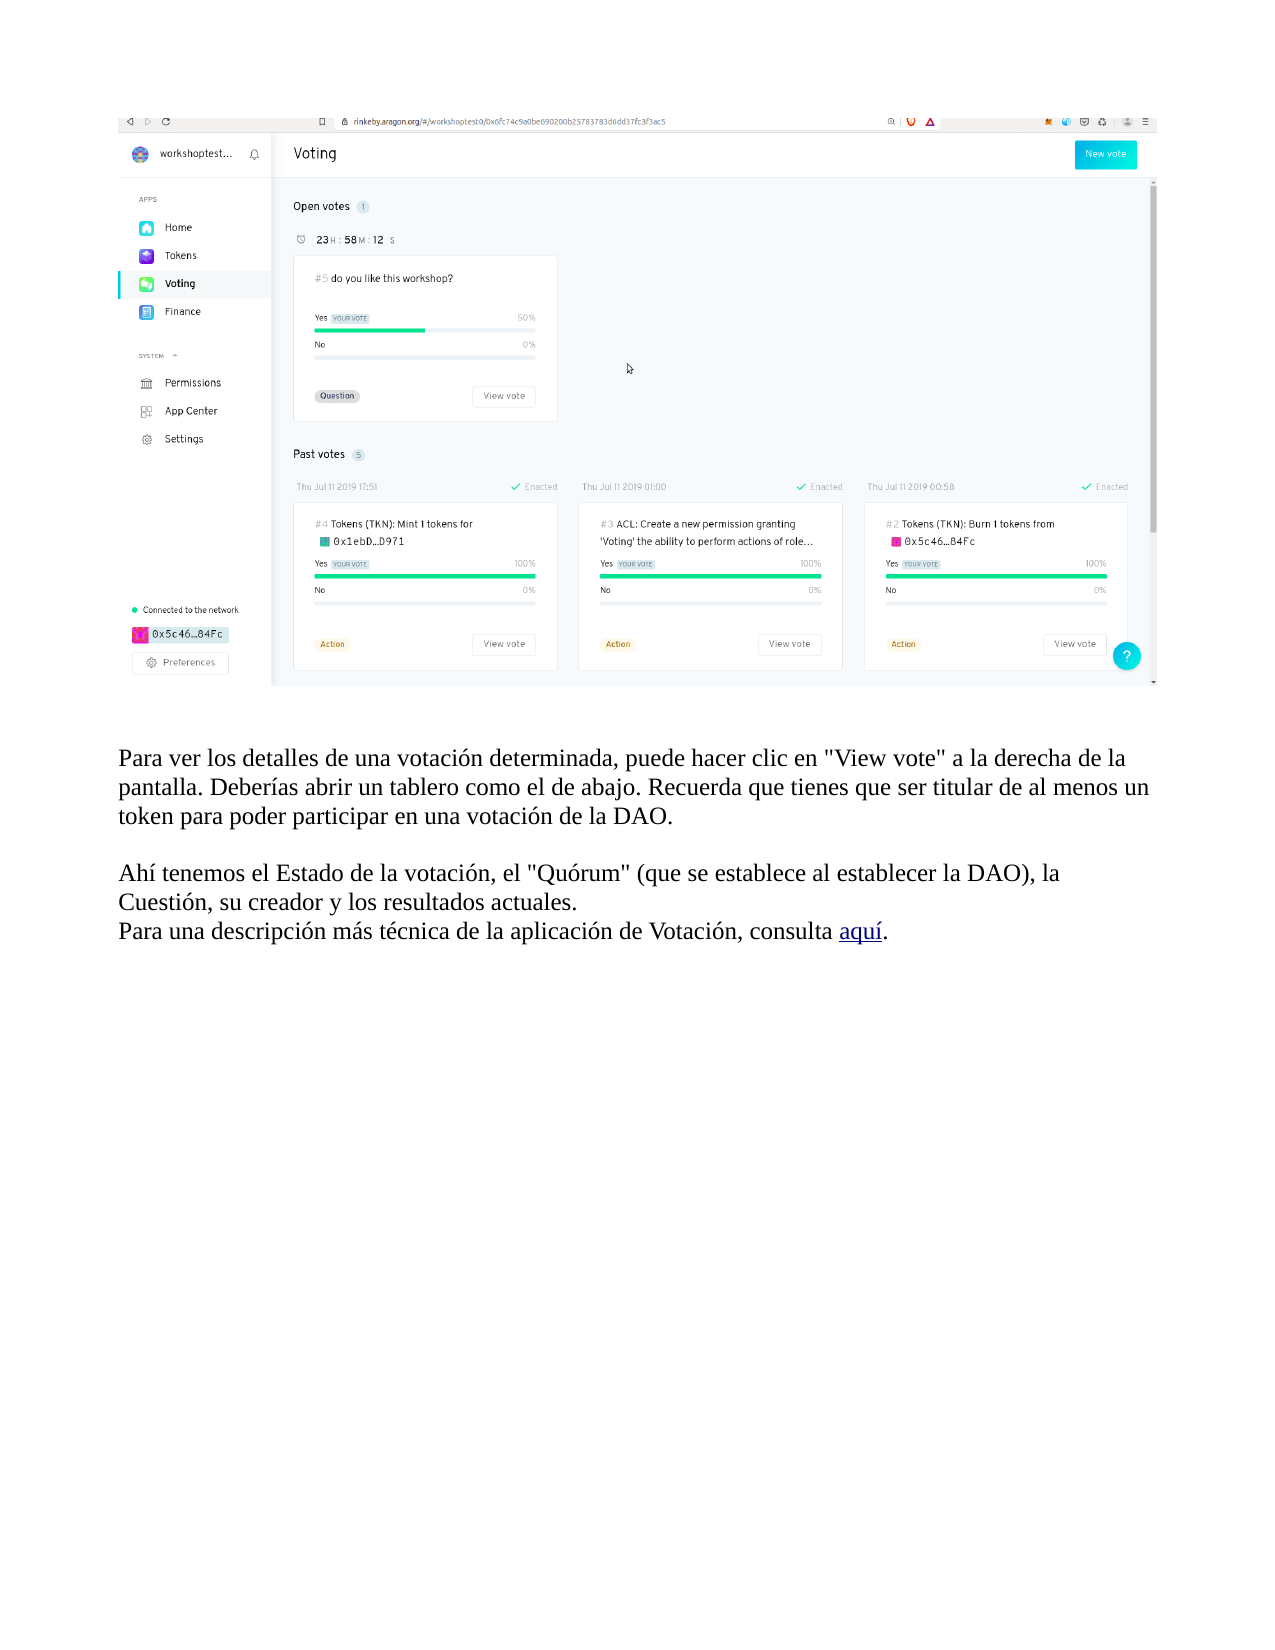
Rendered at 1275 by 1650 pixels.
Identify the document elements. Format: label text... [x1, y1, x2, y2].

text Para ver los detalles de una votación determinada, puede hacer clic en "View vote" a la derecha de la pantalla. Deberías abrir un tablero como el de abajo. Recuerda que tienes que ser titular de al menos un token para poder participar en una votación de la DAO. [118, 743, 1157, 830]
text Para una descripción más técnica de la aplicación de Votación, consulta aquí. [118, 916, 1157, 945]
text Ahí tenemos el Estado de la votación, el "Quórum" (que se establece al establecer la DAO), la Cuestión, su creador y los resultados actuales. [118, 858, 1157, 916]
picture [118, 118, 1157, 686]
